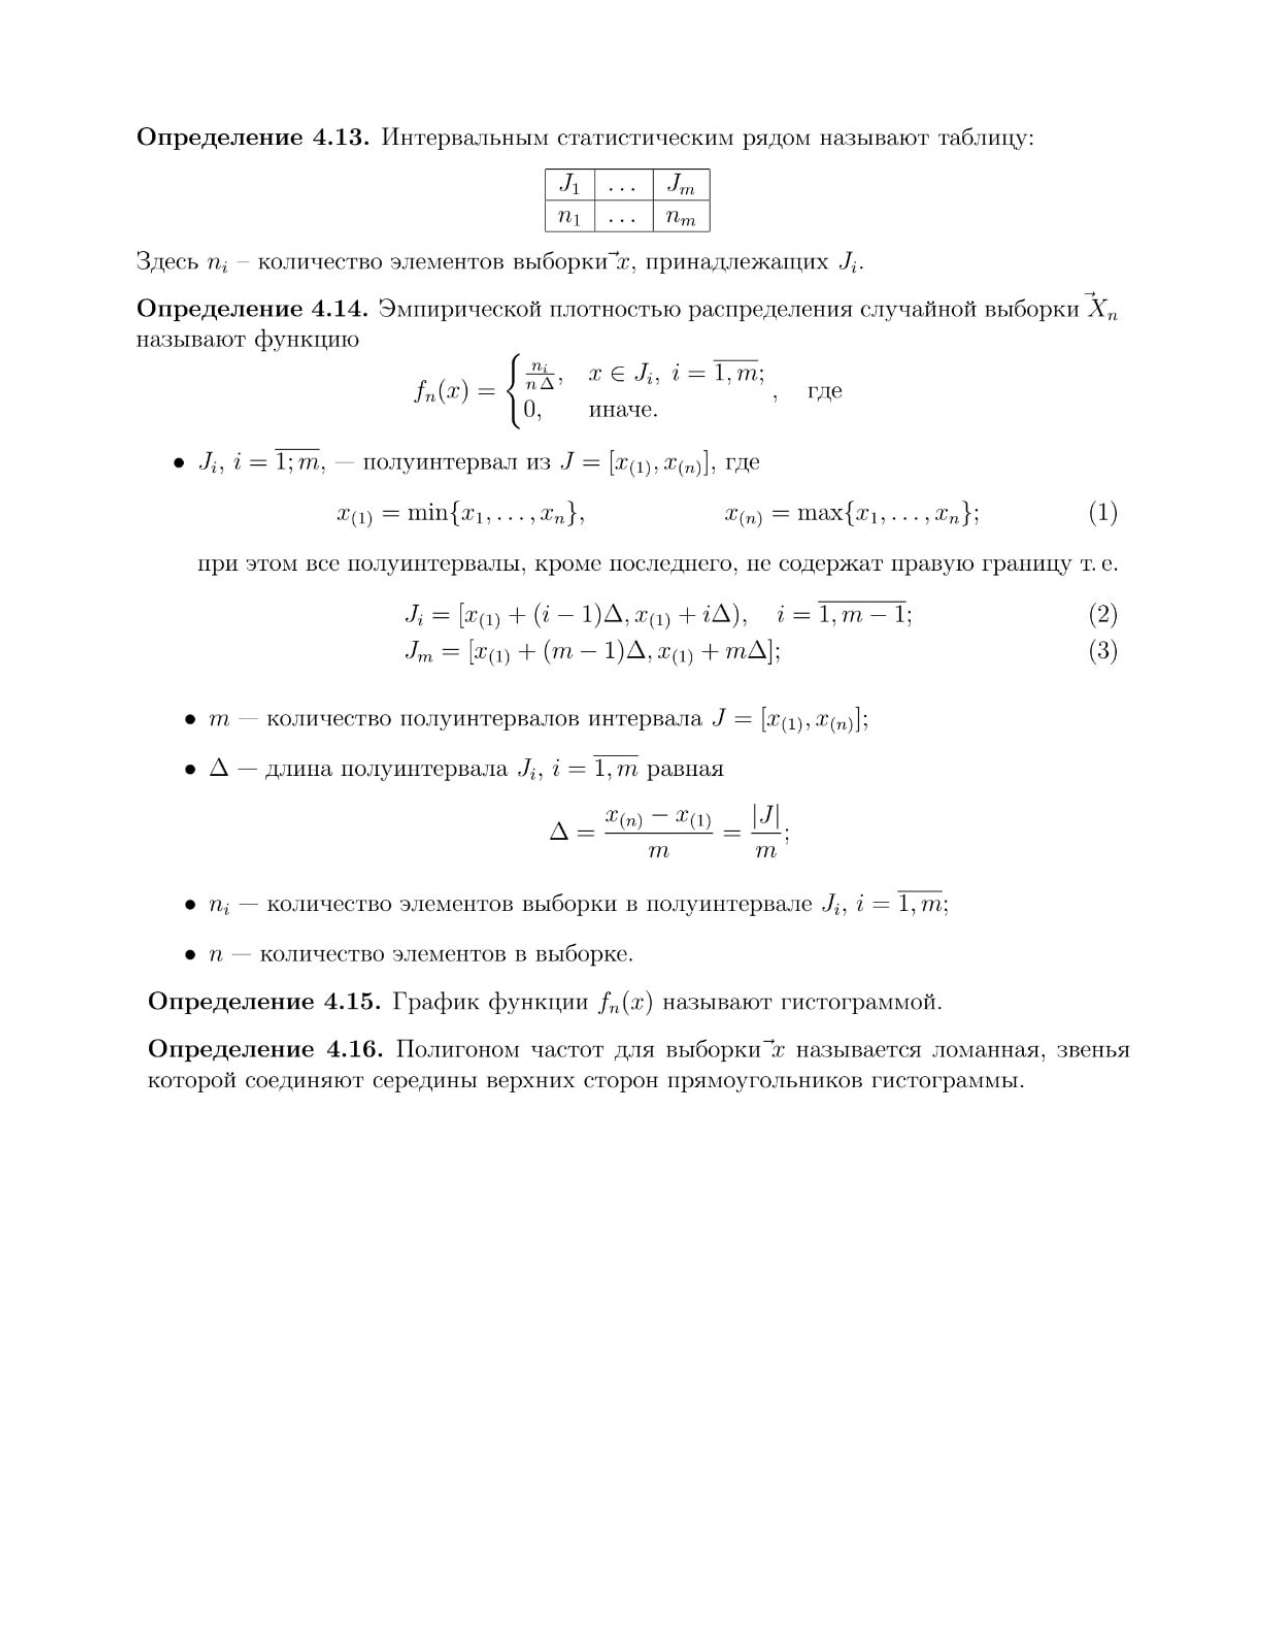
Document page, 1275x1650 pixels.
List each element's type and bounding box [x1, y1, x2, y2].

picture [118, 118, 1157, 1110]
